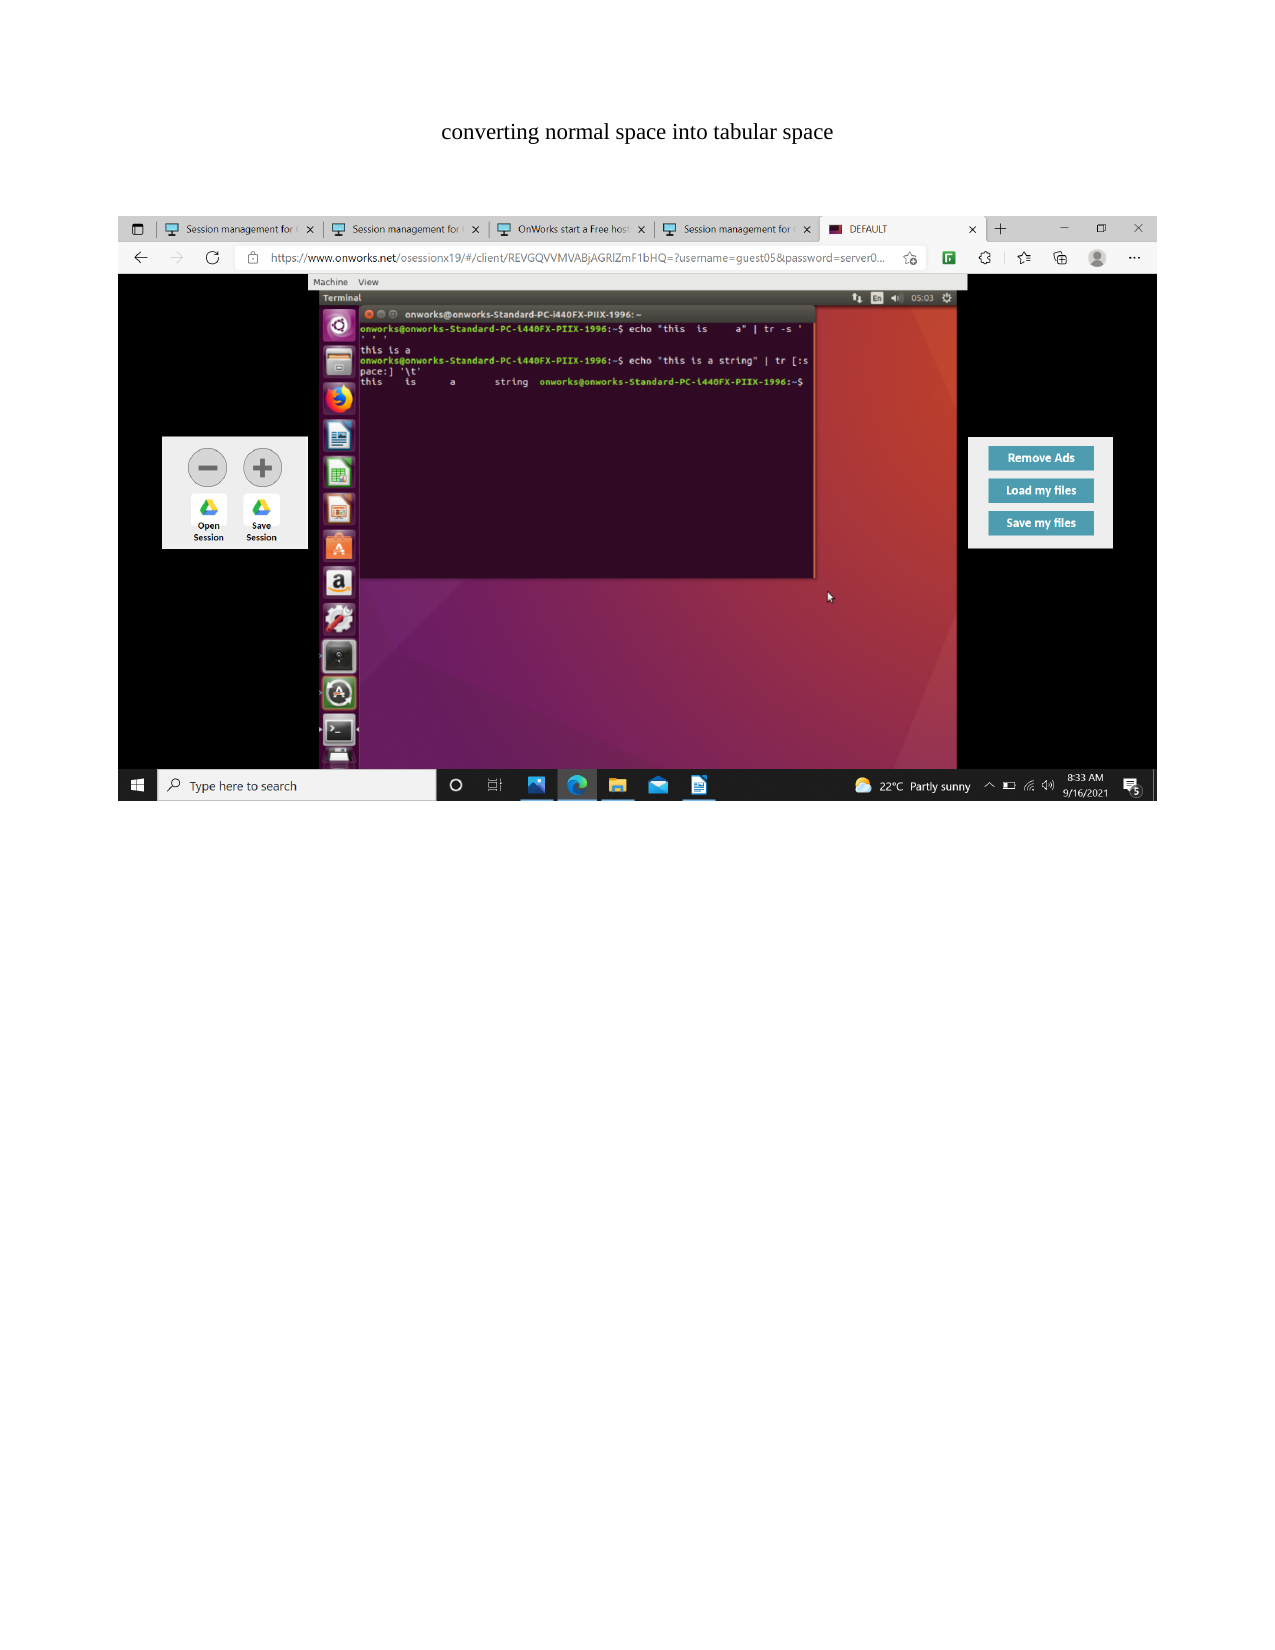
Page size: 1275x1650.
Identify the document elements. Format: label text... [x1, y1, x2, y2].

text converting normal space into tabular space [118, 118, 1157, 144]
